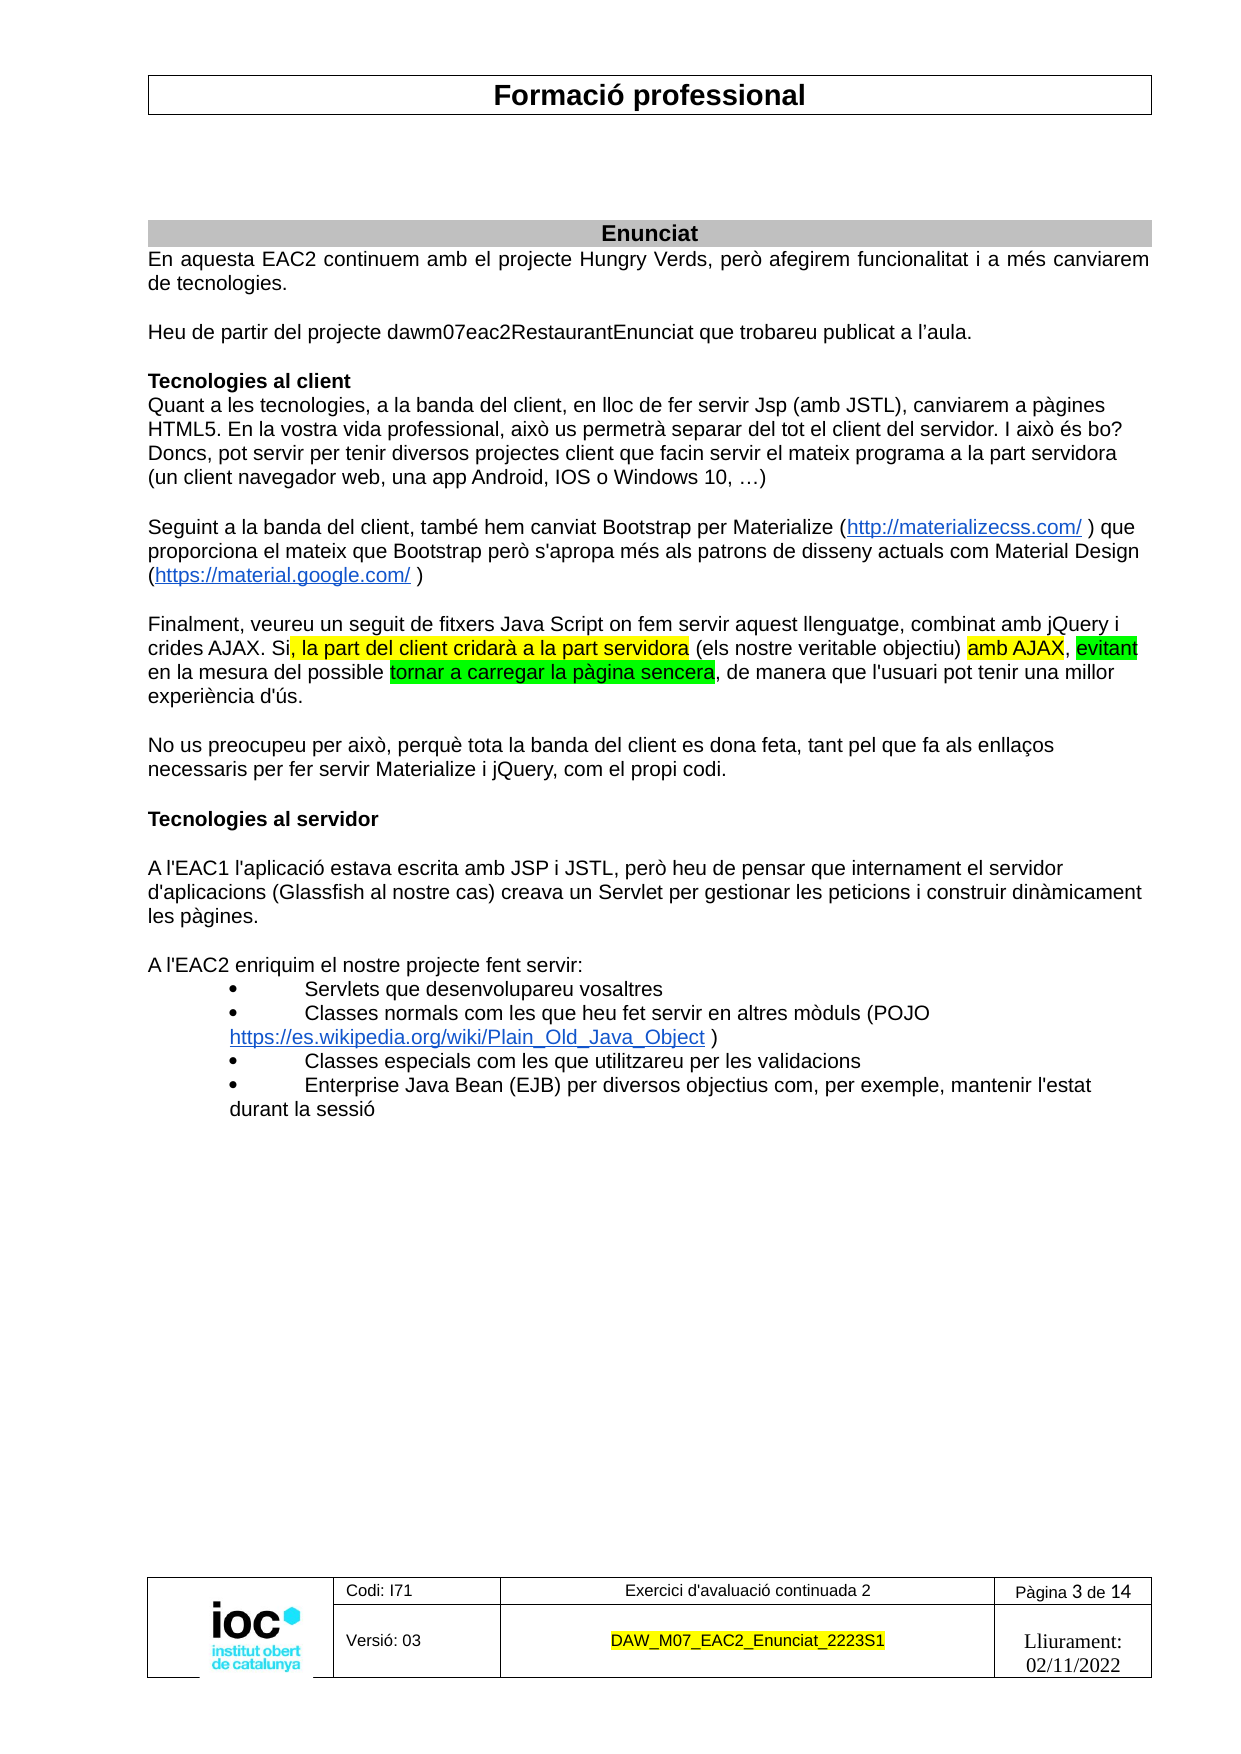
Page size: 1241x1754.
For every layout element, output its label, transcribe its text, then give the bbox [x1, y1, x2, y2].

text Heu de partir del projecte dawm07eac2RestaurantEnunciat que trobareu publicat a l’aula. [148, 320, 1152, 344]
text A l'EAC1 l'aplicació estava escrita amb JSP i JSTL, però heu de pensar que internament el servidor d'aplicacions (Glassfish al nostre cas) creava un Servlet per gestionar les peticions i construir dinàmicament les pàgines. [148, 856, 1152, 928]
text Enunciat [148, 220, 1152, 247]
text Quant a les tecnologies, a la banda del client, en lloc de fer servir Jsp (amb JSTL), canviarem a pàgines HTML5. En la vostra vida professional, això us permetrà separar del tot el client del servidor. I això és bo? Doncs, pot servir per tenir diversos projectes client que facin servir el mateix programa a la part servidora (un client navegador web, una app Android, IOS o Windows 10, …) [148, 393, 1152, 489]
text No us preocupeu per això, perquè tota la banda del client es dona feta, tant pel que fa als enllaços necessaris per fer servir Materialize i jQuery, com el propi codi. [148, 733, 1152, 781]
text En aquesta EAC2 continuem amb el projecte Hungry Verds, però afegirem funcionalitat i a més canviarem de tecnologies. [148, 247, 1152, 294]
text Tecnologies al client [148, 369, 1152, 393]
list Classes normals com les que heu fet servir en altres mòduls (POJO https://es.wikipedia.org/wiki/Plain_Old_Java_Object ) [229, 1001, 1152, 1049]
text A l'EAC2 enriquim el nostre projecte fent servir: [148, 953, 1152, 977]
text Seguint a la banda del client, també hem canviat Bootstrap per Materialize (http://materializecss.com/ ) que proporciona el mateix que Bootstrap però s'apropa més als patrons de disseny actuals com Material Design (https://material.google.com/ ) [148, 514, 1152, 586]
list Enterprise Java Bean (EJB) per diversos objectius com, per exemple, mantenir l'estat durant la sessió [229, 1073, 1152, 1121]
list Classes especials com les que utilitzareu per les validacions [229, 1049, 1152, 1073]
list Servlets que desenvolupareu vosaltres [229, 977, 1152, 1001]
text Tecnologies al servidor [148, 806, 1152, 830]
text Finalment, veureu un seguit de fitxers Java Script on fem servir aquest llenguatge, combinat amb jQuery i crides AJAX. Si, la part del client cridarà a la part servidora (els nostre veritable objectiu) amb AJAX, evitant en la mesura del possible tornar a carregar la pàgina sencera, de manera que l'usuari pot tenir una millor experiència d'ús. [148, 612, 1152, 708]
